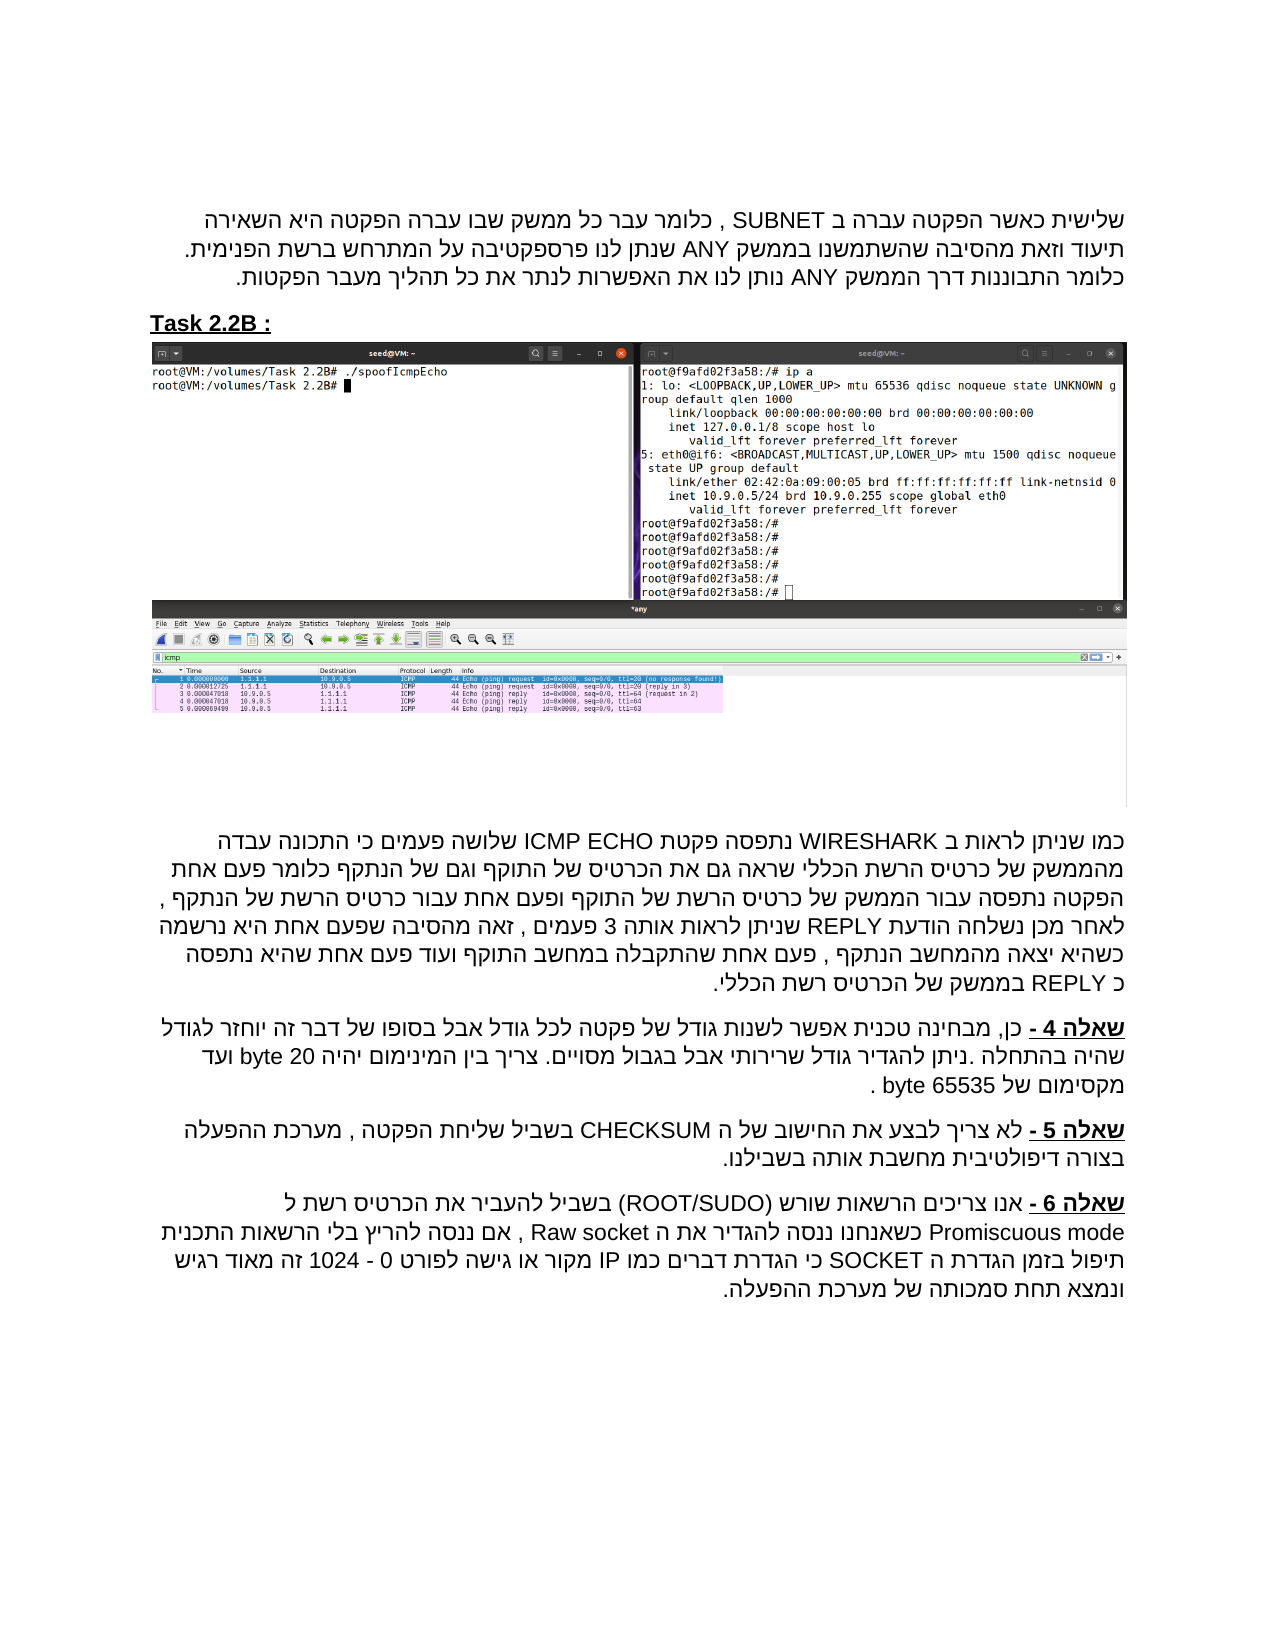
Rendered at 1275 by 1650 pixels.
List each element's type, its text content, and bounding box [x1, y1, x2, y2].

text Task 2.2B : [150, 309, 1125, 336]
text כמו שניתן לראות ב WIRESHARK נתפסה פקטת ICMP ECHO שלושה פעמים כי התכונה עבדה מהממשק של כרטיס הרשת הכללי שראה גם את הכרטיס של התוקף וגם של הנתקף כלומר פעם אחת הפקטה נתפסה עבור הממשק של כרטיס הרשת של התוקף ופעם אחת עבור כרטיס הרשת של הנתקף , לאחר מכן נשלחה הודעת REPLY שניתן לראות אותה 3 פעמים , זאה מהסיבה שפעם אחת היא נרשמה כשהיא יצאה מהמחשב הנתקף , פעם אחת שהתקבלה במחשב התוקף ועוד פעם אחת שהיא נתפסה כ REPLY בממשק של הכרטיס רשת הכללי. [150, 354, 1125, 996]
picture [152, 342, 1127, 807]
text שאלה 6 - אנו צריכים הרשאות שורש (ROOT/SUDO) בשביל להעביר את הכרטיס רשת ל Promiscuous mode כשאנחנו ננסה להגדיר את ה Raw socket , אם ננסה להריץ בלי הרשאות התכנית תיפול בזמן הגדרת ה SOCKET כי הגדרת דברים כמו IP מקור או גישה לפורט 0 - 1024 זה מאוד רגיש ונמצא תחת סמכותה של מערכת ההפעלה. [150, 1190, 1125, 1302]
text שאלה 5 - לא צריך לבצע את החישוב של ה CHECKSUM בשביל שליחת הפקטה , מערכת ההפעלה בצורה דיפולטיבית מחשבת אותה בשבילנו. [150, 1117, 1125, 1172]
text כמו שניתן לראות התוכנה מבצעת ספופינג כך שהיא משנה את כתובת המקור ל 1.2.3.4 כשהכתובת האמיתית היא 10.0.2.5 ושולחת הודעת ICMP מסוג 8 לכתובת הזו, כך שהכתובת המקורית של המחשב לא תהיה ניתנת לזיהוי . בעצם שלחנו הודעת ICMP מהמחשב לעצמו אבל כתובת מקור המקורית שונתה ל 1.2.3.4 . כפי שניתן לראות בעת ההסנפה עם WIRESHARK הסתכלתנו דרך ממשק ANY ואנו יכולים לראות שהפקטה במעבר מ 1.2.3.4 אל 10.9.0.5 נרשמה פעמים זאת מהסיבה שהיא נרשמה פעם אחת כשיצאה ממחשב התוקף ופעם שניה כשנכנסה למחשב הנתקף. פקטת התשובה של ICMP שאומרת שהחיבור הזה לא מקובל נרשמה שלושה פעמים, זאת מהסיבה שהיא פעם אחת נרשמה כשיצאה מהמחשב הנתקף , פעם שניה כשיצאה מחוץ ל חיבור ה LAN כדי להביא את החבילה ל IP חיצוני ופעם שלישית כאשר הפקטה עברה ב SUBNET , כלומר עבר כל ממשק שבו עברה הפקטה היא השאירה תיעוד וזאת מהסיבה שהשתמשנו בממשק ANY שנתן לנו פרספקטיבה על המתרחש ברשת הפנימית. כלומר התבוננות דרך הממשק ANY נותן לנו את האפשרות לנתר את כל תהליך מעבר הפקטות. [150, 207, 1125, 291]
text שאלה 4 - כן, מבחינה טכנית אפשר לשנות גודל של פקטה לכל גודל אבל בסופו של דבר זה יוחזר לגודל שהיה בהתחלה .ניתן להגדיר גודל שרירותי אבל בגבול מסויים. צריך בין המינימום יהיה 20 byte ועד מקסימום של 65535 byte . [150, 1015, 1125, 1098]
